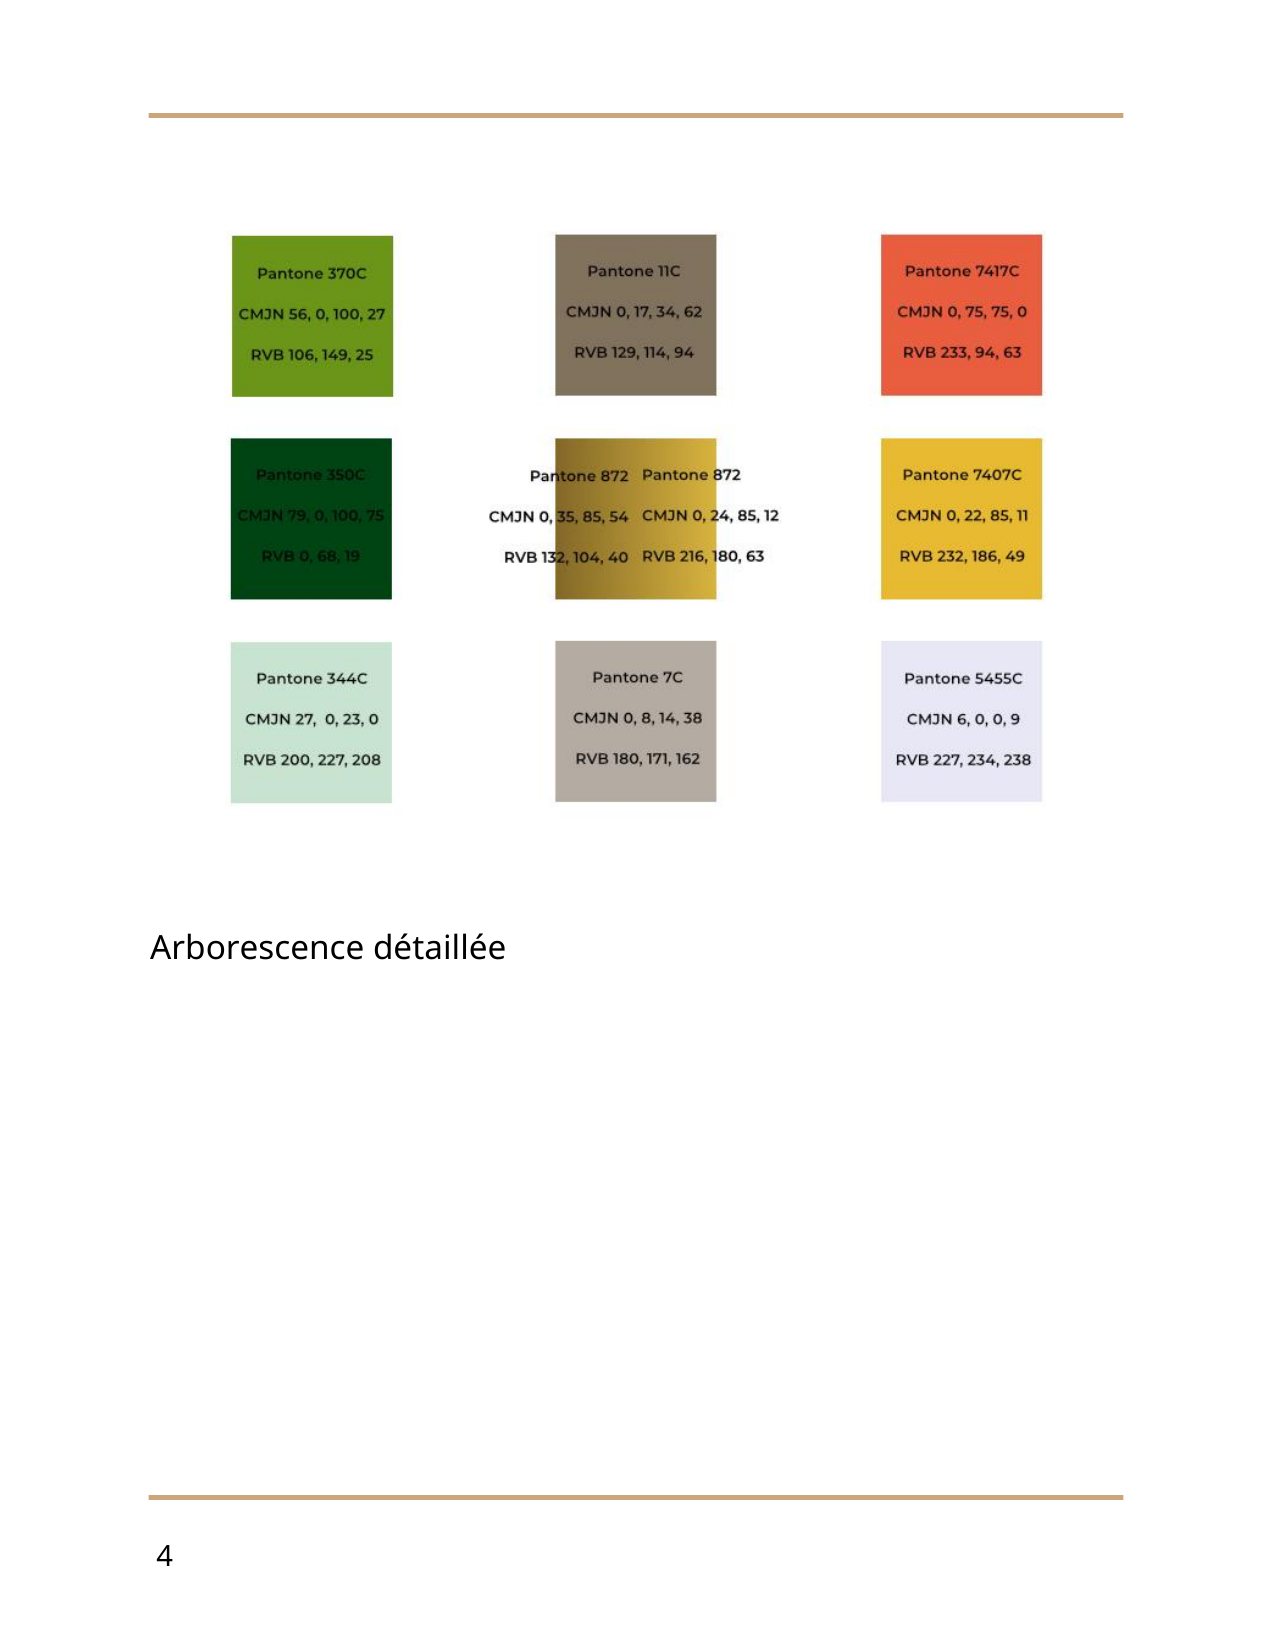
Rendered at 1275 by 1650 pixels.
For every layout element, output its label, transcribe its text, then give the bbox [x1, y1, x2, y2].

picture [148, 1495, 1124, 1500]
picture [148, 113, 1124, 118]
subtitle Arborescence détaillée [150, 924, 1125, 969]
picture [148, 153, 1124, 885]
